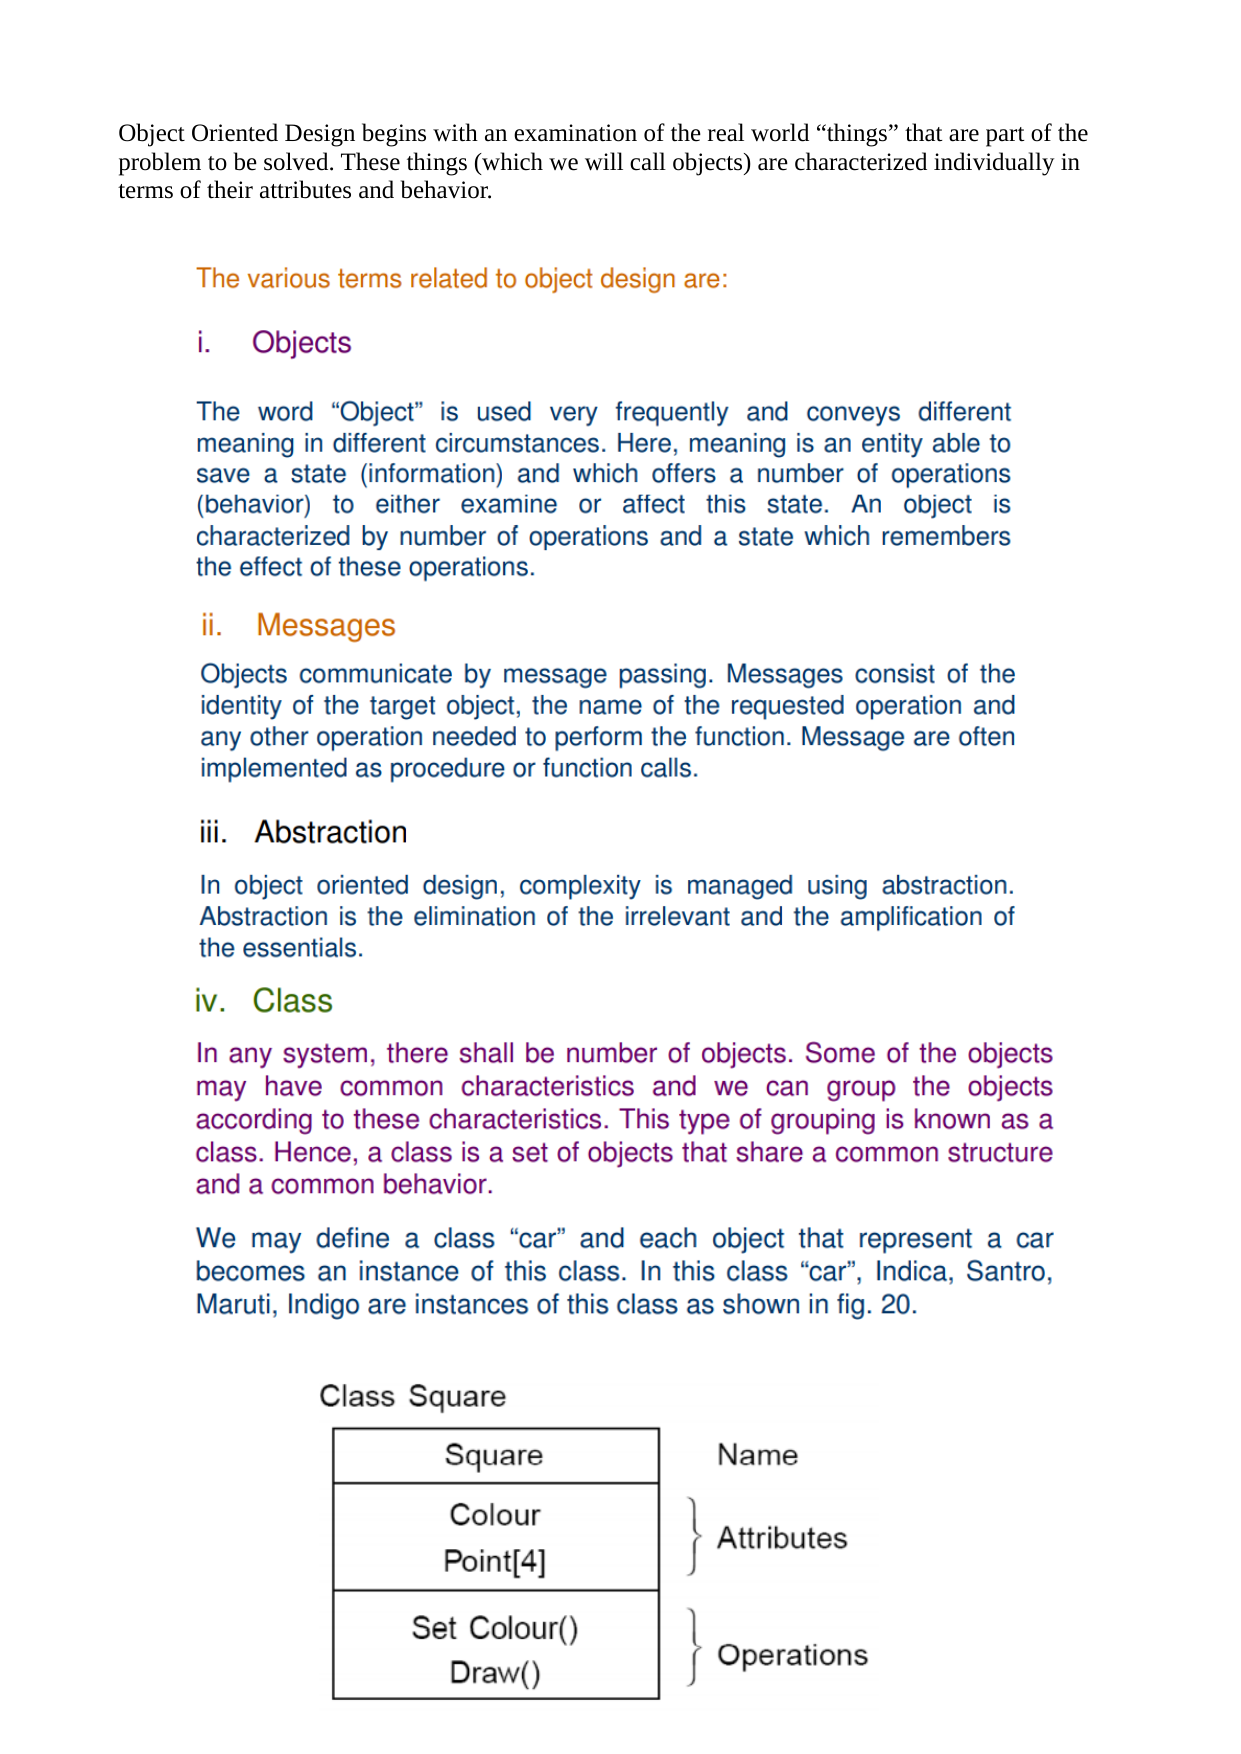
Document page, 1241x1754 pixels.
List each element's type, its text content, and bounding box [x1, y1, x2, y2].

picture [196, 258, 1024, 590]
text Object Oriented Design begins with an examination of the real world “things” that are part of the problem to be solved. These things (which we will call objects) are characterized individually in terms of their attributes and behavior. [118, 118, 1122, 204]
picture [319, 1375, 882, 1729]
picture [189, 984, 1067, 1331]
picture [194, 605, 1038, 970]
